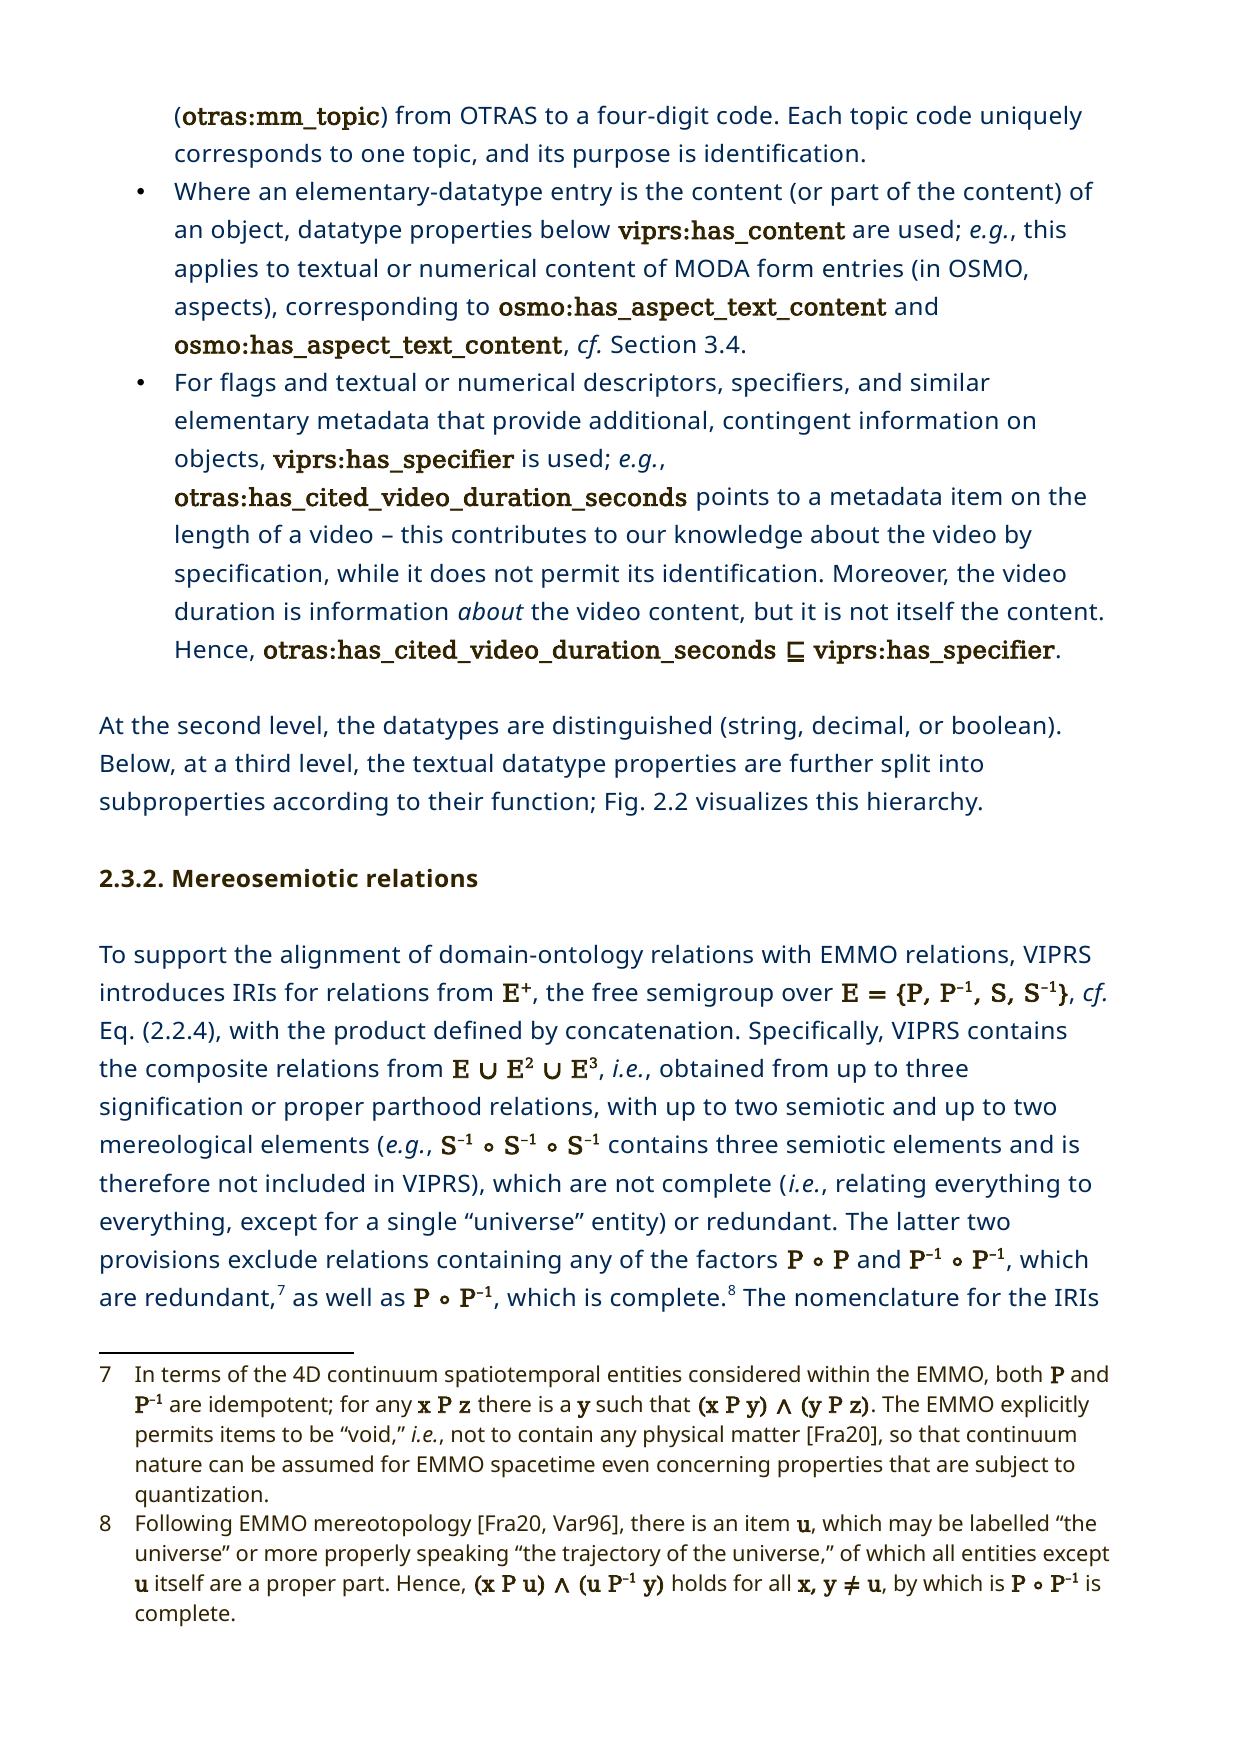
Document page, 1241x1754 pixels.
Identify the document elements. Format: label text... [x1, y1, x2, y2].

text Following EMMO mereotopology [Fra20, Var96], there is an item u, which may be labelled “the universe” or more properly speaking “the trajectory of the universe,” of which all entities except u itself are a proper part. Hence, (x P u) ∧ (u P–1 y) holds for all x, y ≠ u, by which is P ∘ P–1 is complete. [99, 1508, 1114, 1627]
text In terms of the 4D continuum spatiotemporal entities considered within the EMMO, both P and P–1 are idempotent; for any x P z there is a y such that (x P y) ∧ (y P z). The EMMO explicitly permits items to be “void,” i.e., not to contain any physical matter [Fra20], so that continuum nature can be assumed for EMMO spacetime even concerning properties that are subject to quantization. [99, 1359, 1114, 1508]
list (otras:mm_topic) from OTRAS to a four-digit code. Each topic code uniquely corresponds to one topic, and its purpose is identification. [136, 99, 1114, 170]
list Where an elementary-datatype entry is the content (or part of the content) of an object, datatype properties below viprs:has_content are used; e.g., this applies to textual or numerical content of MODA form entries (in OSMO, aspects), corresponding to osmo:has_aspect_text_content and osmo:has_aspect_text_content, cf. Section 3.4. [136, 175, 1114, 360]
text To support the alignment of domain-ontology relations with EMMO relations, VIPRS introduces IRIs for relations from E+, the free semigroup over E = {P, P–1, S, S–1}, cf. Eq. (2.2.4), with the product defined by concatenation. Specifically, VIPRS contains the composite relations from E ∪ E2 ∪ E3, i.e., obtained from up to three signification or proper parthood relations, with up to two semiotic and up to two mereological elements (e.g., S–1 ∘ S–1 ∘ S–1 contains three semiotic elements and is therefore not included in VIPRS), which are not complete (i.e., relating everything to everything, except for a single “universe” entity) or redundant. The latter two provisions exclude relations containing any of the factors P ∘ P and P–1 ∘ P–1, which are redundant, as well as P ∘ P–1, which is complete. The nomenclature for the IRIs [99, 938, 1114, 1313]
text At the second level, the datatypes are distinguished (string, decimal, or boolean). Below, at a third level, the textual datatype properties are further split into subproperties according to their function; Fig. 2.2 visualizes this hierarchy. [99, 709, 1114, 818]
text 2.3.2. Mereosemiotic relations [99, 861, 1114, 894]
list For flags and textual or numerical descriptors, specifiers, and similar elementary metadata that provide additional, contingent information on objects, viprs:has_specifier is used; e.g., otras:has_cited_video_duration_seconds points to a metadata item on the length of a video – this contributes to our knowledge about the video by specification, while it does not permit its identification. Moreover, the video duration is information about the video content, but it is not itself the content. Hence, otras:has_cited_video_duration_seconds ⊑ viprs:has_specifier. [136, 366, 1114, 665]
